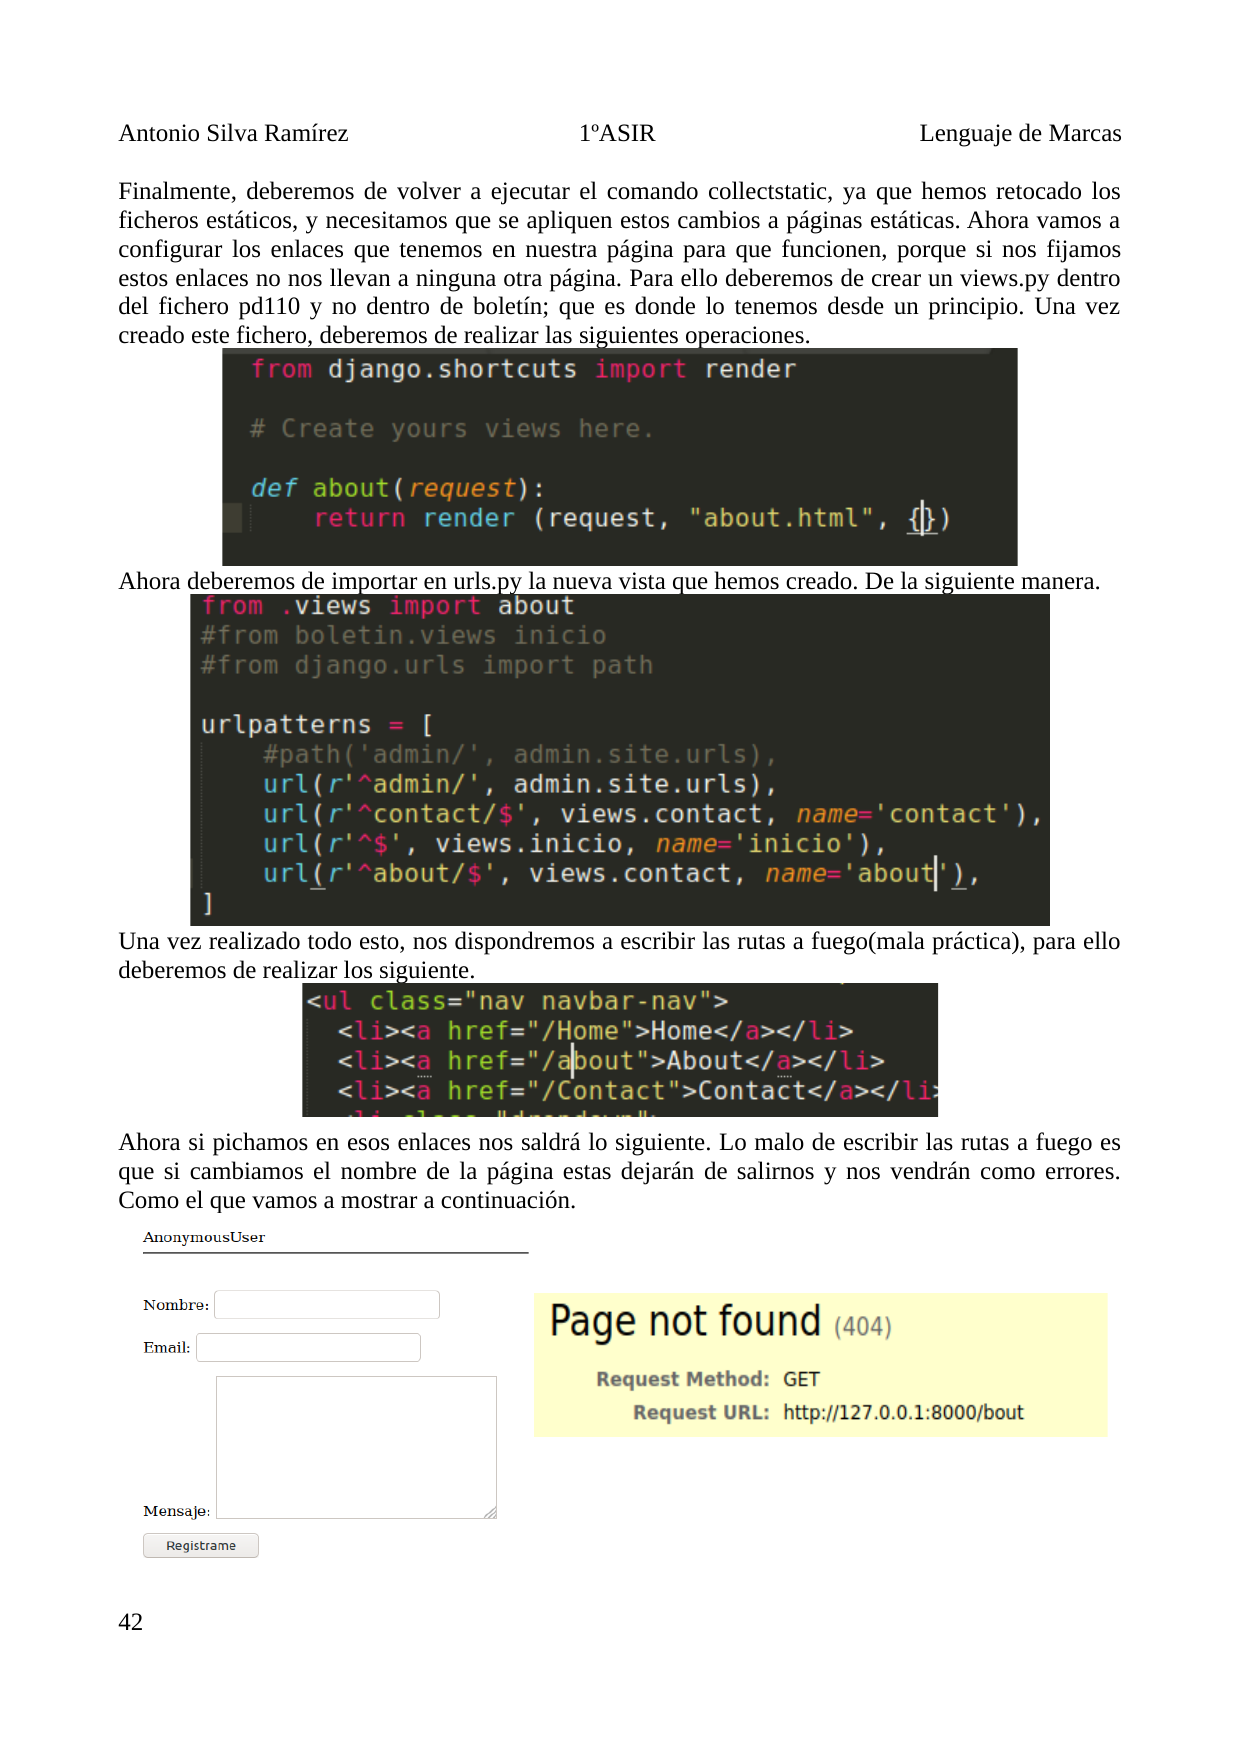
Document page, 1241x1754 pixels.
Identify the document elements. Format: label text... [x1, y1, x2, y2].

text Finalmente, deberemos de volver a ejecutar el comando collectstatic, ya que hemos retocado los ficheros estáticos, y necesitamos que se apliquen estos cambios a páginas estáticas. Ahora vamos a configurar los enlaces que tenemos en nuestra página para que funcionen, porque si nos fijamos estos enlaces no nos llevan a ninguna otra página. Para ello deberemos de crear un views.py dentro del fichero pd110 y no dentro de boletín; que es donde lo tenemos desde un principio. Una vez creado este fichero, deberemos de realizar las siguientes operaciones. [118, 176, 1122, 349]
text Ahora deberemos de importar en urls.py la nueva vista que hemos creado. De la siguiente manera. [118, 349, 1122, 595]
text Una vez realizado todo esto, nos dispondremos a escribir las rutas a fuego(mala práctica), para ello deberemos de realizar los siguiente. [118, 595, 1122, 983]
picture [302, 983, 939, 1117]
picture [190, 594, 1050, 926]
picture [142, 1213, 529, 1564]
picture [222, 348, 1018, 566]
text Ahora si pichamos en esos enlaces nos saldrá lo siguiente. Lo malo de escribir las rutas a fuego es que si cambiamos el nombre de la página estas dejarán de salirnos y nos vendrán como errores. Como el que vamos a mostrar a continuación. [118, 1127, 1122, 1213]
picture [534, 1293, 1108, 1437]
